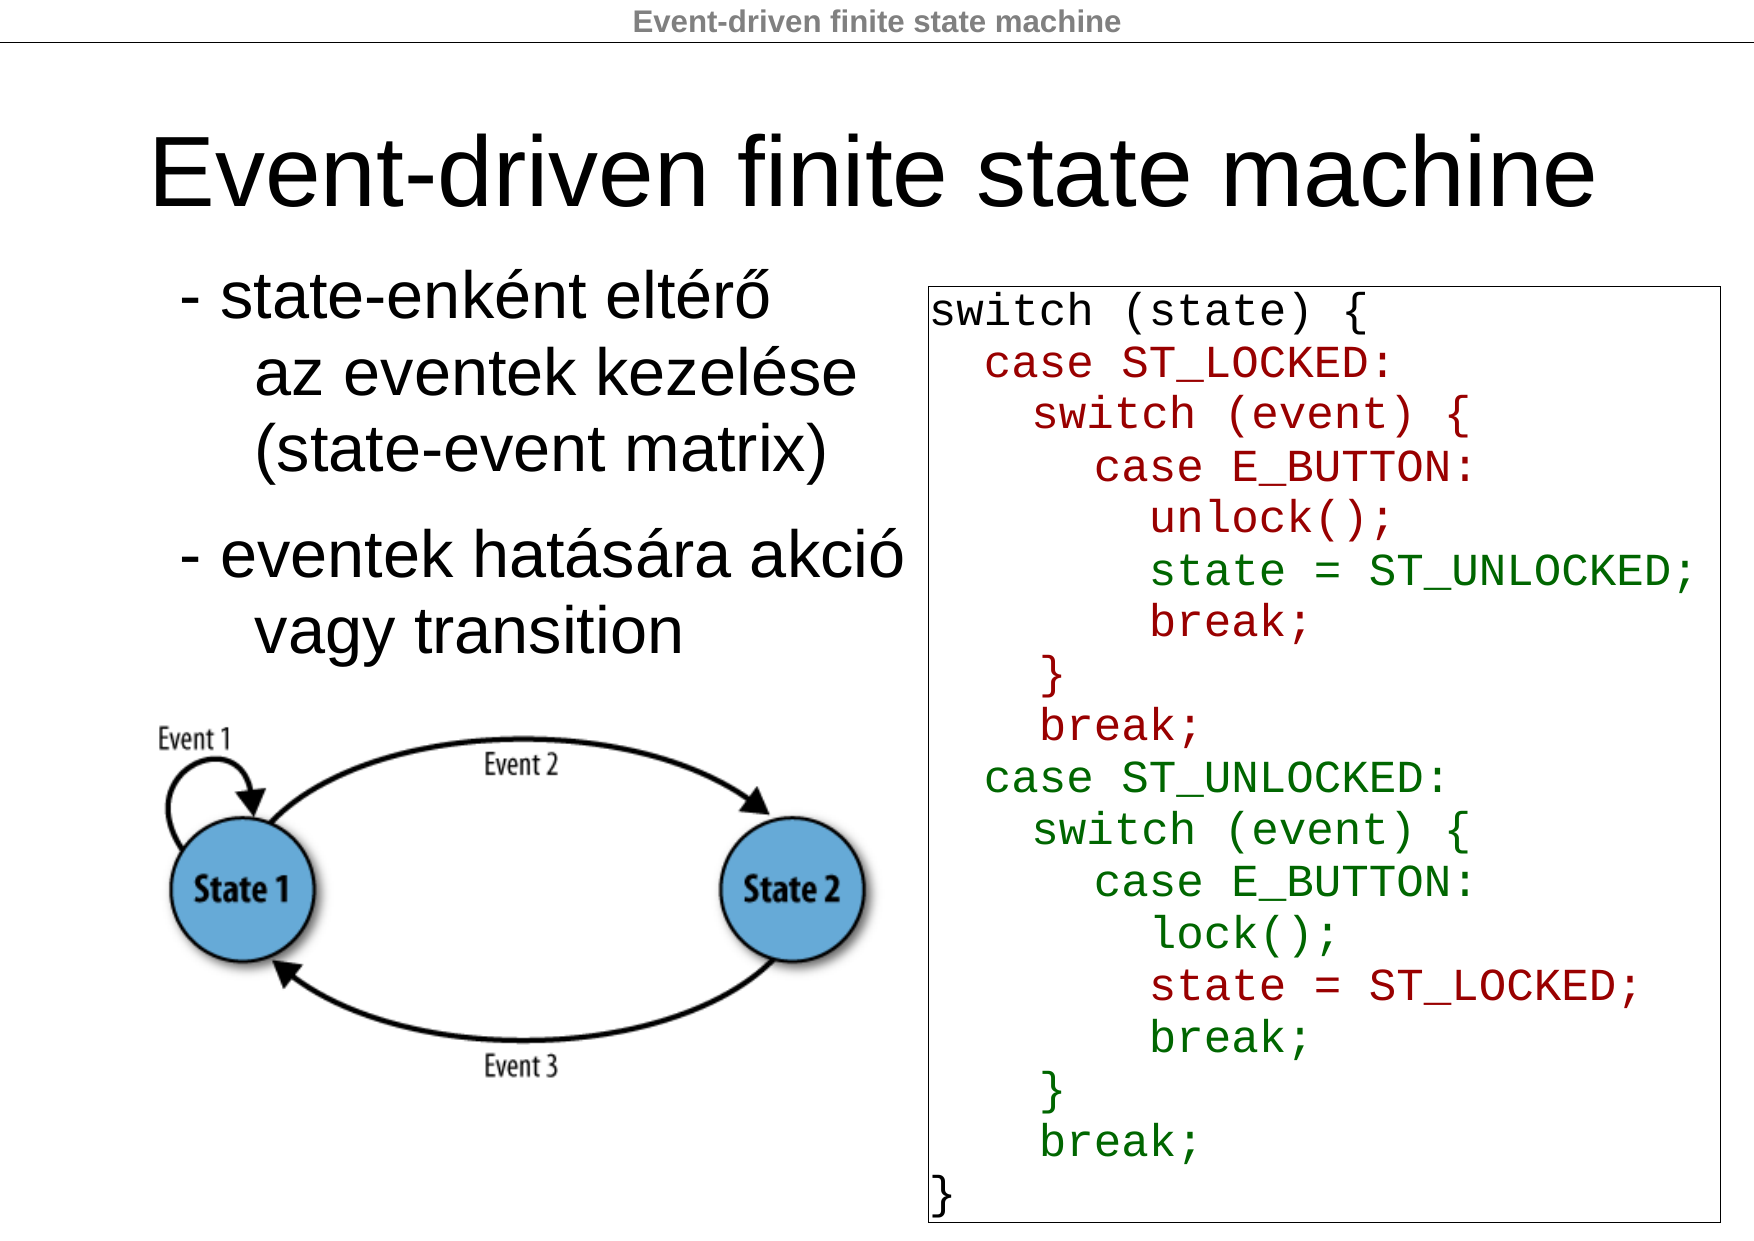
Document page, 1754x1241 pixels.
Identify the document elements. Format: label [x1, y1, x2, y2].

picture [158, 722, 886, 1086]
